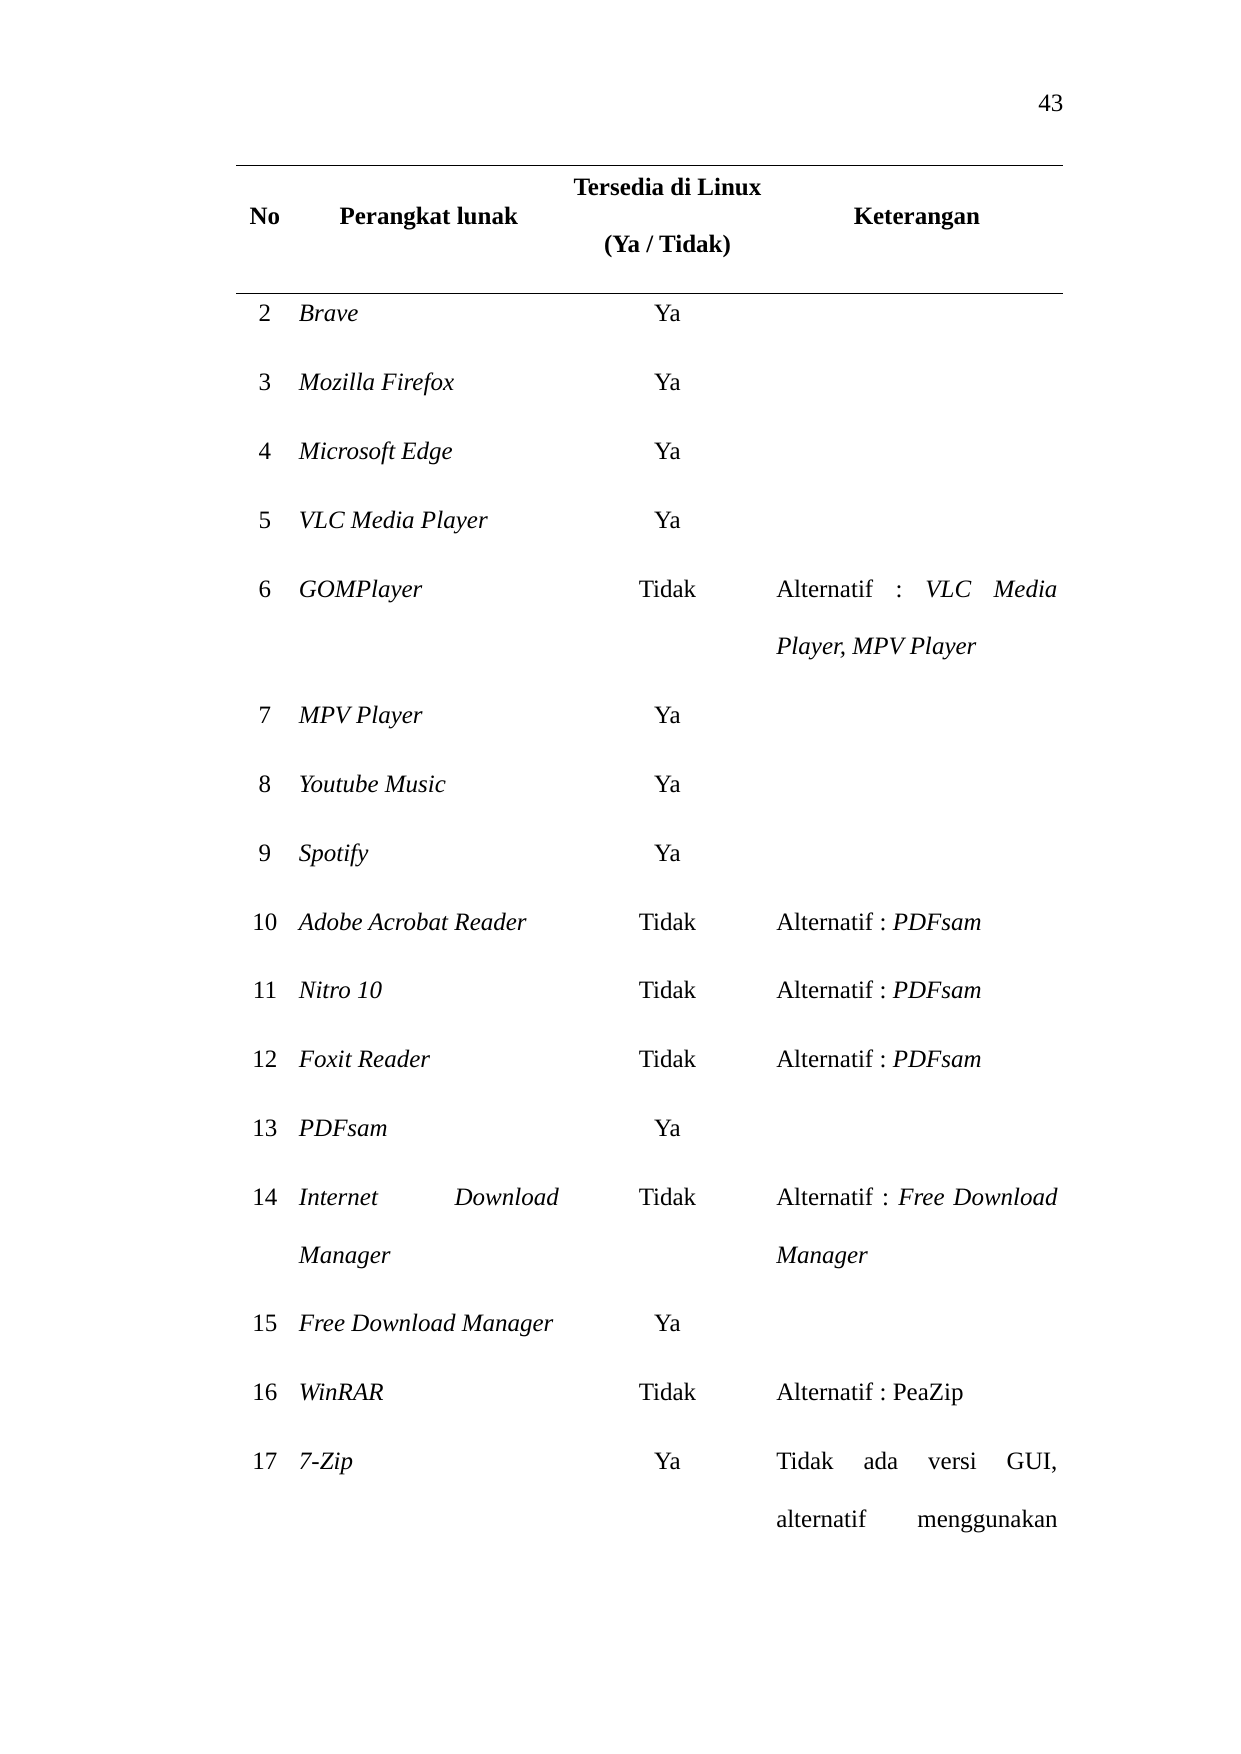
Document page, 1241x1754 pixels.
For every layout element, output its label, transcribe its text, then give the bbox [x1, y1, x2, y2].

table_cell Alternatif : PDFsam [770, 970, 1063, 1039]
table_cell PDFsam [293, 1108, 564, 1176]
table_cell 17 [236, 1441, 293, 1538]
table_cell Mozilla Firefox [293, 362, 564, 430]
table_cell 7-Zip [293, 1441, 564, 1538]
table_cell Alternatif : PDFsam [770, 1039, 1063, 1108]
table_cell 5 [236, 499, 293, 568]
table_cell Brave [293, 294, 564, 362]
table_cell VLC Media Player [293, 499, 564, 568]
table_cell Ya [564, 832, 770, 901]
table_cell Tidak [564, 970, 770, 1039]
table_header Perangkat lunak [293, 166, 564, 293]
table_cell [770, 499, 1063, 568]
table_cell Internet Download Manager [293, 1176, 564, 1303]
table_cell Tidak ada versi GUI, alternatif menggunakan [770, 1441, 1063, 1538]
table_cell Tidak [564, 901, 770, 970]
table_cell Alternatif : PDFsam [770, 901, 1063, 970]
table_cell GOMPlayer [293, 568, 564, 694]
table_cell Tidak [564, 1039, 770, 1108]
table_cell Ya [564, 294, 770, 362]
table_cell Adobe Acrobat Reader [293, 901, 564, 970]
table_header No [236, 166, 293, 293]
table_cell [770, 1108, 1063, 1176]
table_cell Youtube Music [293, 763, 564, 832]
table_cell Ya [564, 763, 770, 832]
table_cell 15 [236, 1303, 293, 1372]
table_cell 10 [236, 901, 293, 970]
table_cell 8 [236, 763, 293, 832]
table_cell Spotify [293, 832, 564, 901]
table_cell Alternatif : Free Download Manager [770, 1176, 1063, 1303]
table_cell 7 [236, 695, 293, 763]
table_cell Tidak [564, 568, 770, 694]
table_cell [770, 832, 1063, 901]
table_cell Ya [564, 1108, 770, 1176]
table_cell Ya [564, 1303, 770, 1372]
table_cell Nitro 10 [293, 970, 564, 1039]
table_cell 11 [236, 970, 293, 1039]
table_cell Alternatif : VLC Media Player, MPV Player [770, 568, 1063, 694]
table_cell 9 [236, 832, 293, 901]
table_header Keterangan [770, 166, 1063, 293]
table_cell Foxit Reader [293, 1039, 564, 1108]
table_cell 2 [236, 294, 293, 362]
table_cell Microsoft Edge [293, 430, 564, 499]
table_cell [770, 430, 1063, 499]
table_cell [770, 362, 1063, 430]
table_cell WinRAR [293, 1372, 564, 1441]
table_cell Ya [564, 695, 770, 763]
table_cell [770, 763, 1063, 832]
table_cell 3 [236, 362, 293, 430]
table_cell [770, 1303, 1063, 1372]
table_cell 14 [236, 1176, 293, 1303]
table_header Tersedia di Linux (Ya / Tidak) [564, 166, 770, 293]
table_cell Ya [564, 362, 770, 430]
table_cell Ya [564, 1441, 770, 1538]
table_cell 6 [236, 568, 293, 694]
table_cell [770, 695, 1063, 763]
table_cell Ya [564, 430, 770, 499]
table_cell Tidak [564, 1176, 770, 1303]
table_cell Tidak [564, 1372, 770, 1441]
table_cell Ya [564, 499, 770, 568]
table_cell MPV Player [293, 695, 564, 763]
table_cell 16 [236, 1372, 293, 1441]
table_cell Alternatif : PeaZip [770, 1372, 1063, 1441]
table_cell 12 [236, 1039, 293, 1108]
table_cell 13 [236, 1108, 293, 1176]
table_cell [770, 294, 1063, 362]
table_cell Free Download Manager [293, 1303, 564, 1372]
table_cell 4 [236, 430, 293, 499]
